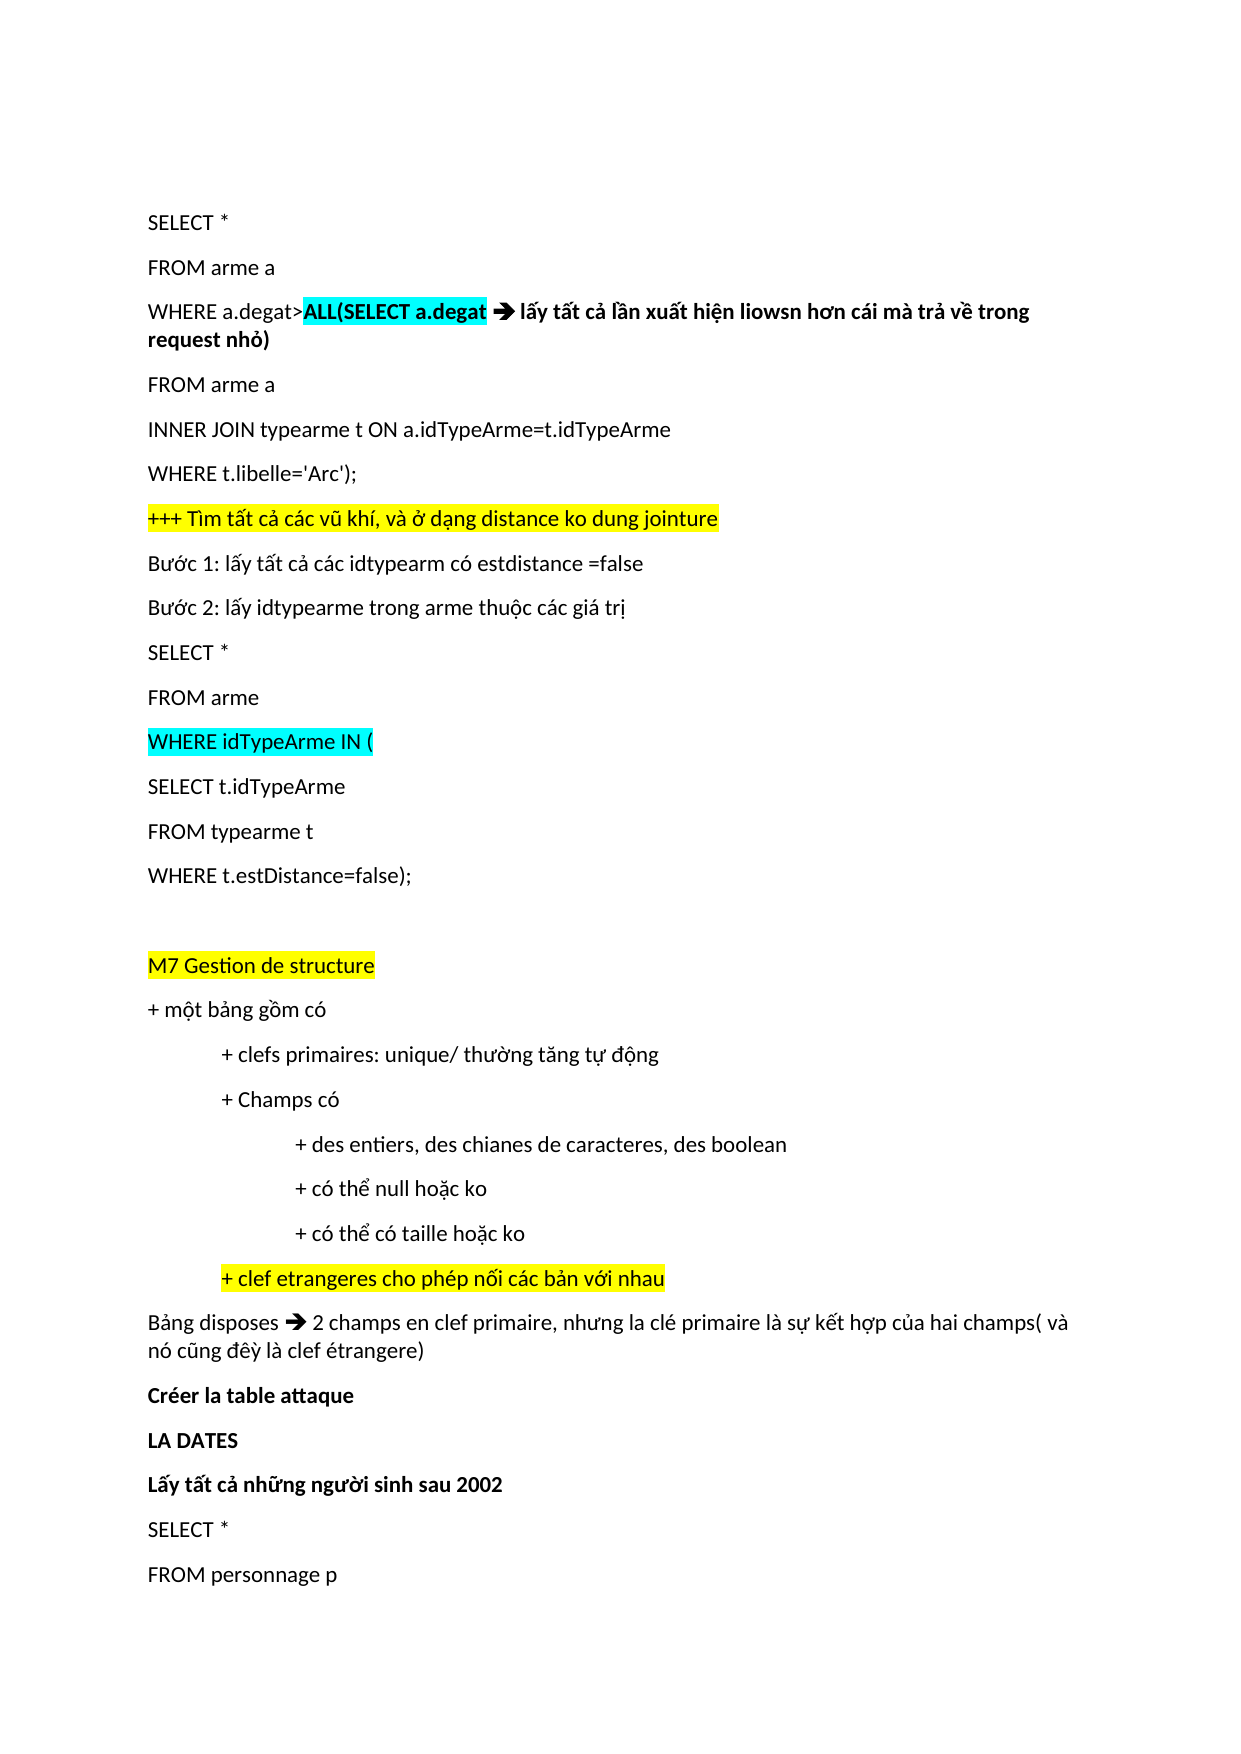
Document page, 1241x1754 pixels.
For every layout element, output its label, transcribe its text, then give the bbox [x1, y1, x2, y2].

text SELECT * [148, 1515, 1093, 1543]
text WHERE t.estDistance=false); [148, 862, 1093, 889]
text + một bảng gồm có [148, 996, 1093, 1024]
text + có thể null hoặc ko [148, 1174, 1093, 1202]
text FROM arme [148, 683, 1093, 711]
text SELECT * [148, 208, 1093, 236]
text + Champs có [148, 1085, 1093, 1113]
text LA DATES [148, 1426, 1093, 1454]
text M7 Gestion de structure [148, 951, 1093, 979]
text Bước 2: lấy idtypearme trong arme thuộc các giá trị [148, 593, 1093, 621]
text FROM typearme t [148, 817, 1093, 845]
text Bước 1: lấy tất cả các idtypearm có estdistance =false [148, 549, 1093, 577]
text WHERE idTypeArme IN ( [148, 727, 1093, 756]
text WHERE a.degat>ALL(SELECT a.degat  lấy tất cả lần xuất hiện liowsn hơn cái mà trả về trong request nhỏ) [148, 297, 1093, 353]
text SELECT * [148, 638, 1093, 666]
text Lấy tất cả những người sinh sau 2002 [148, 1471, 1093, 1498]
text FROM personnage p [148, 1560, 1093, 1588]
text WHERE t.libelle='Arc'); [148, 459, 1093, 487]
text + clefs primaires: unique/ thường tăng tự động [148, 1040, 1093, 1068]
text FROM arme a [148, 370, 1093, 398]
text SELECT t.idTypeArme [148, 772, 1093, 800]
text Bảng disposes  2 champs en clef primaire, nhưng la clé primaire là sự kết hợp của hai champs( và nó cũng đêỳ là clef étrangere) [148, 1308, 1093, 1364]
text INNER JOIN typearme t ON a.idTypeArme=t.idTypeArme [148, 415, 1093, 443]
text +++ Tìm tất cả các vũ khí, và ở dạng distance ko dung jointure [148, 504, 1093, 532]
text Créer la table attaque [148, 1381, 1093, 1409]
text FROM arme a [148, 253, 1093, 281]
text + clef etrangeres cho phép nối các bản với nhau [148, 1264, 1093, 1292]
text + des entiers, des chianes de caracteres, des boolean [148, 1130, 1093, 1158]
text + có thể có taille hoặc ko [148, 1219, 1093, 1247]
